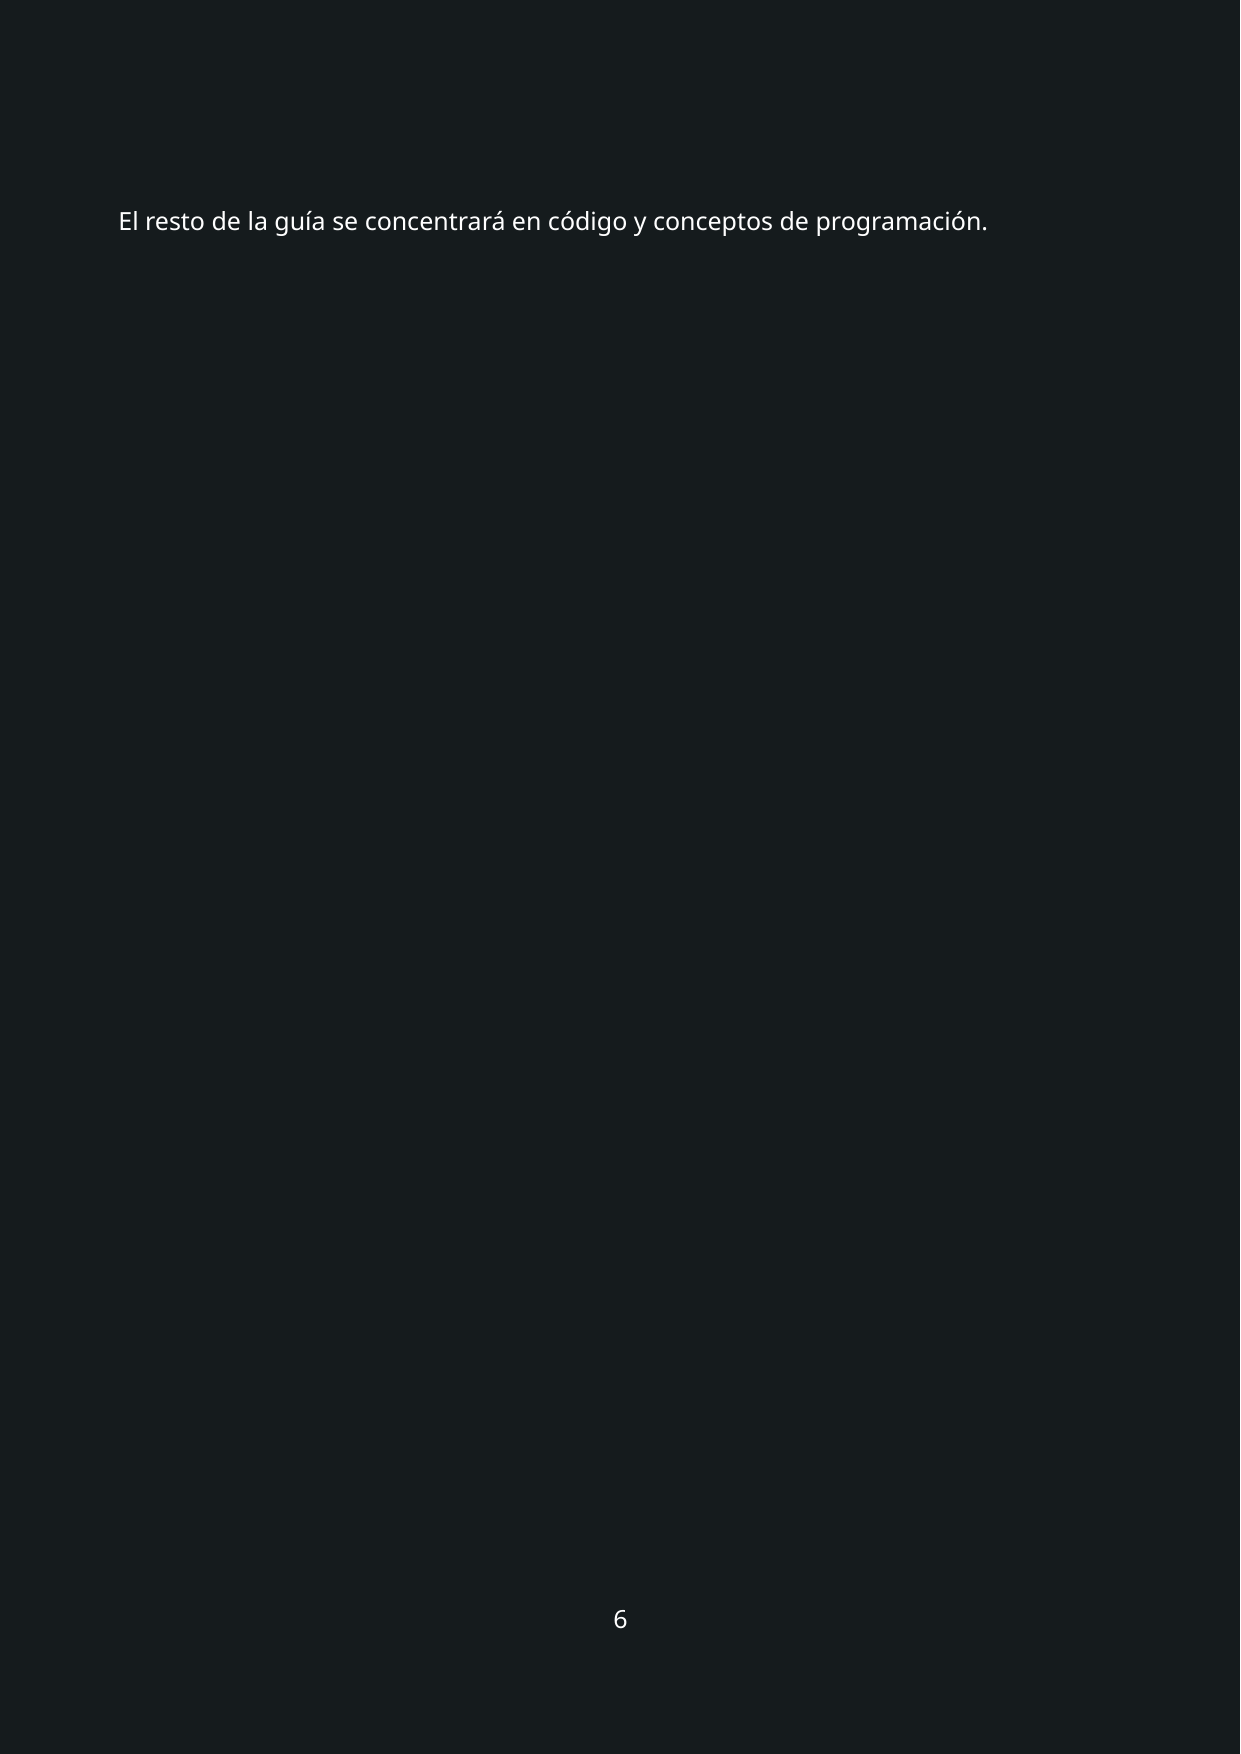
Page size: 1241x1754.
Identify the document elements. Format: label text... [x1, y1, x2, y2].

text El resto de la guía se concentrará en código y conceptos de programación. [118, 204, 1122, 238]
